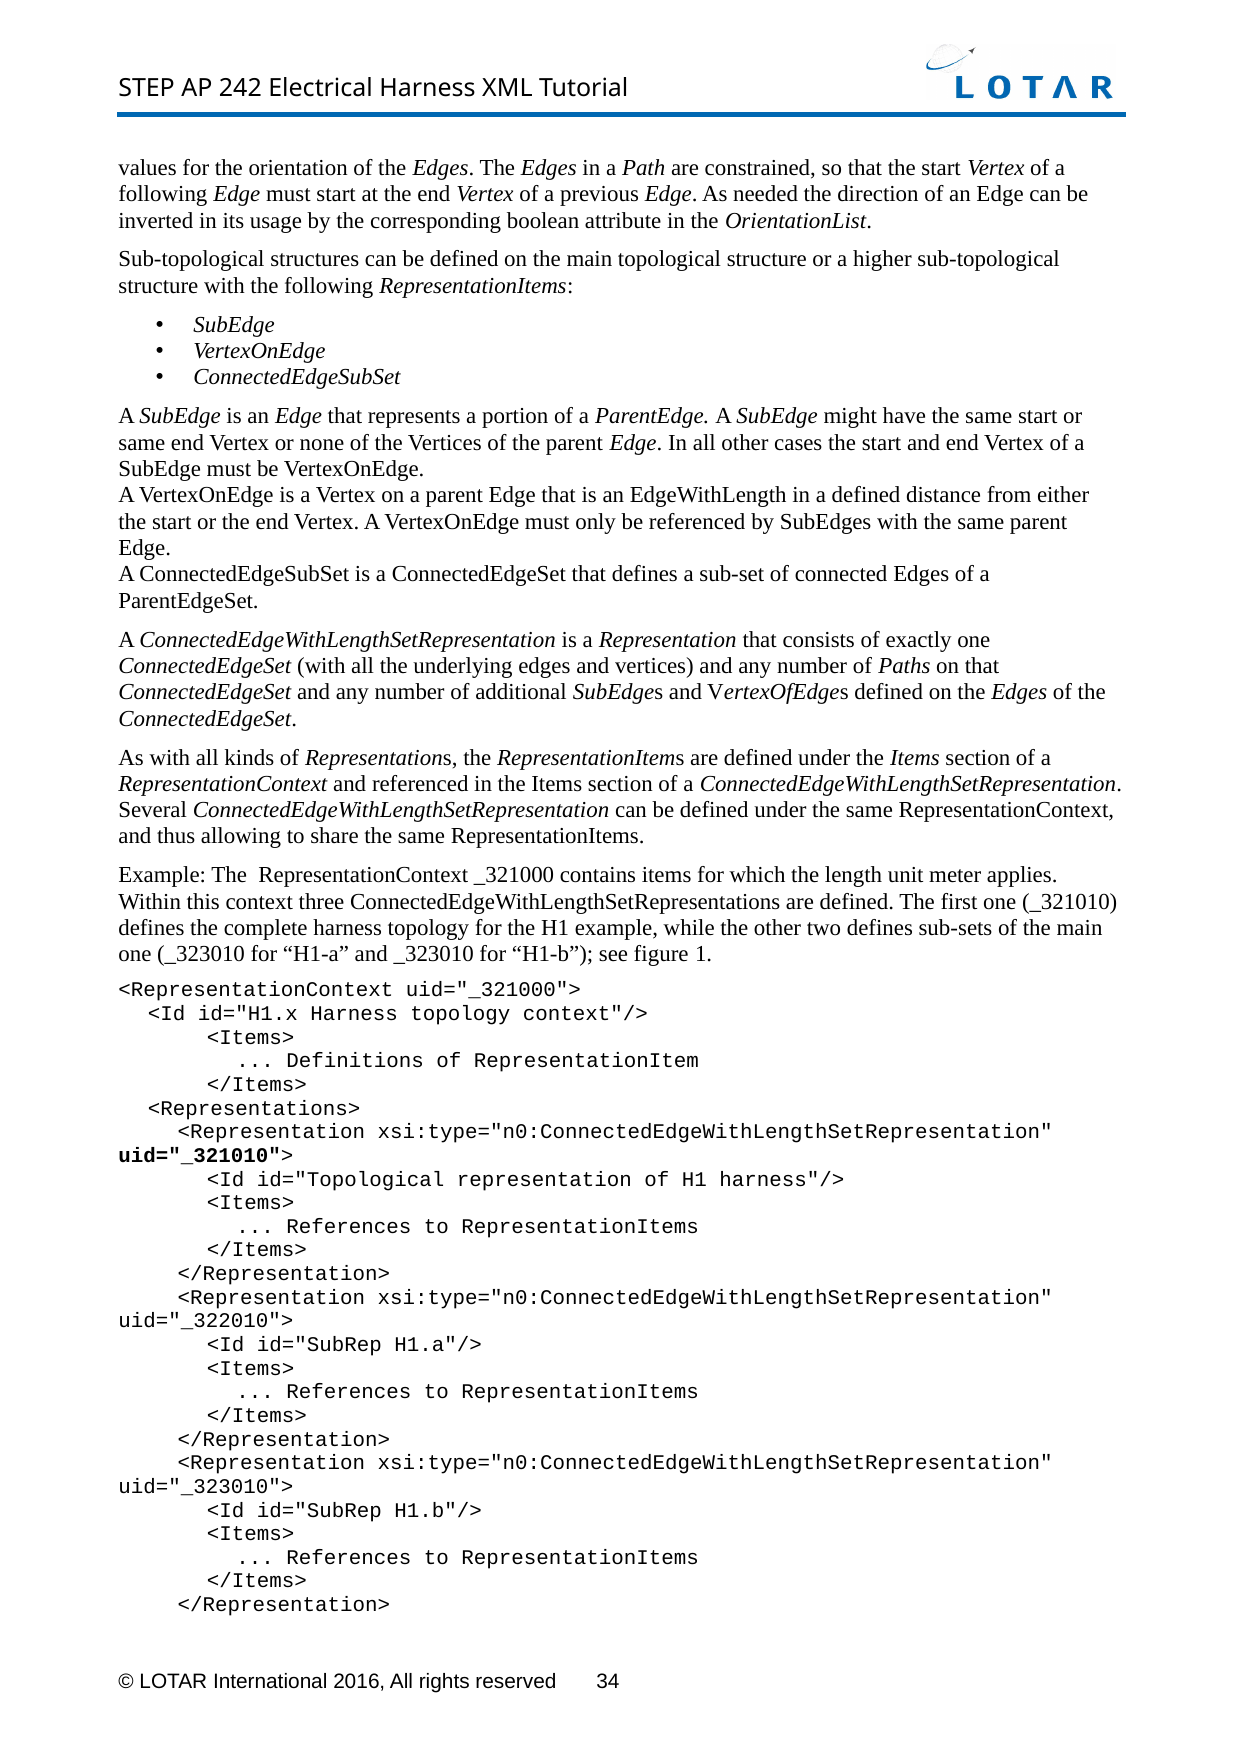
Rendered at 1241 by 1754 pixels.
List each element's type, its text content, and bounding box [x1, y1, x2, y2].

text <Items> [118, 1358, 1122, 1381]
text Example: The RepresentationContext _321000 contains items for which the length unit meter applies. Within this context three ConnectedEdgeWithLengthSetRepresentations are defined. The first one (_321010) defines the complete harness topology for the H1 example, while the other two defines sub-sets of the main one (_323010 for “H1-a” and _323010 for “H1-b”); see figure 1. [118, 861, 1122, 967]
list SubEdge [156, 311, 1122, 337]
text A SubEdge is an Edge that represents a portion of a ParentEdge. A SubEdge might have the same start or same end Vertex or none of the Vertices of the parent Edge. In all other cases the start and end Vertex of a SubEdge must be VertexOnEdge. A VertexOnEdge is a Vertex on a parent Edge that is an EdgeWithLength in a defined distance from either the start or the end Vertex. A VertexOnEdge must only be referenced by SubEdges with the same parent Edge. A ConnectedEdgeSubSet is a ConnectedEdgeSet that defines a sub-set of connected Edges of a ParentEdgeSet. [118, 402, 1122, 613]
list ConnectedEdgeSubSet [156, 363, 1122, 390]
text </Representation> [118, 1594, 1122, 1618]
text <Items> [118, 1523, 1122, 1547]
text </Representation> [118, 1263, 1122, 1287]
text ... References to RepresentationItems [118, 1216, 1122, 1239]
text <RepresentationContext uid="_321000"> [118, 979, 1122, 1003]
text </Items> [118, 1239, 1122, 1263]
text values for the orientation of the Edges. The Edges in a Path are constrained, so that the start Vertex of a following Edge must start at the end Vertex of a previous Edge. As needed the direction of an Edge can be inverted in its usage by the corresponding boolean attribute in the OrientationList. [118, 154, 1122, 233]
text ... Definitions of RepresentationItem [118, 1050, 1122, 1074]
text ... References to RepresentationItems [118, 1381, 1122, 1405]
text <Representations> [118, 1098, 1122, 1121]
text <Items> [118, 1027, 1122, 1050]
text </Items> [118, 1074, 1122, 1098]
text <Id id="Topological representation of H1 harness"/> [118, 1168, 1122, 1192]
text As with all kinds of Representations, the RepresentationItems are defined under the Items section of a RepresentationContext and referenced in the Items section of a ConnectedEdgeWithLengthSetRepresentation. Several ConnectedEdgeWithLengthSetRepresentation can be defined under the same RepresentationContext, and thus allowing to share the same RepresentationItems. [118, 743, 1122, 849]
text Sub-topological structures can be defined on the main topological structure or a higher sub-topological structure with the following RepresentationItems: [118, 246, 1122, 298]
list VertexOnEdge [156, 337, 1122, 363]
text ... References to RepresentationItems [118, 1547, 1122, 1571]
text <Representation xsi:type="n0:ConnectedEdgeWithLengthSetRepresentation" uid="_321010"> [118, 1121, 1122, 1168]
text A ConnectedEdgeWithLengthSetRepresentation is a Representation that consists of exactly one ConnectedEdgeSet (with all the underlying edges and vertices) and any number of Paths on that ConnectedEdgeSet and any number of additional SubEdges and VertexOfEdges defined on the Edges of the ConnectedEdgeSet. [118, 626, 1122, 731]
text </Items> [118, 1405, 1122, 1429]
text <Items> [118, 1192, 1122, 1216]
text <Representation xsi:type="n0:ConnectedEdgeWithLengthSetRepresentation" uid="_322010"> [118, 1287, 1122, 1334]
text <Representation xsi:type="n0:ConnectedEdgeWithLengthSetRepresentation" uid="_323010"> [118, 1452, 1122, 1499]
text </Items> [118, 1571, 1122, 1594]
text <Id id="SubRep H1.a"/> [118, 1334, 1122, 1358]
text </Representation> [118, 1429, 1122, 1452]
text <Id id="SubRep H1.b"/> [118, 1499, 1122, 1523]
text <Id id="H1.x Harness topology context"/> [118, 1003, 1122, 1027]
